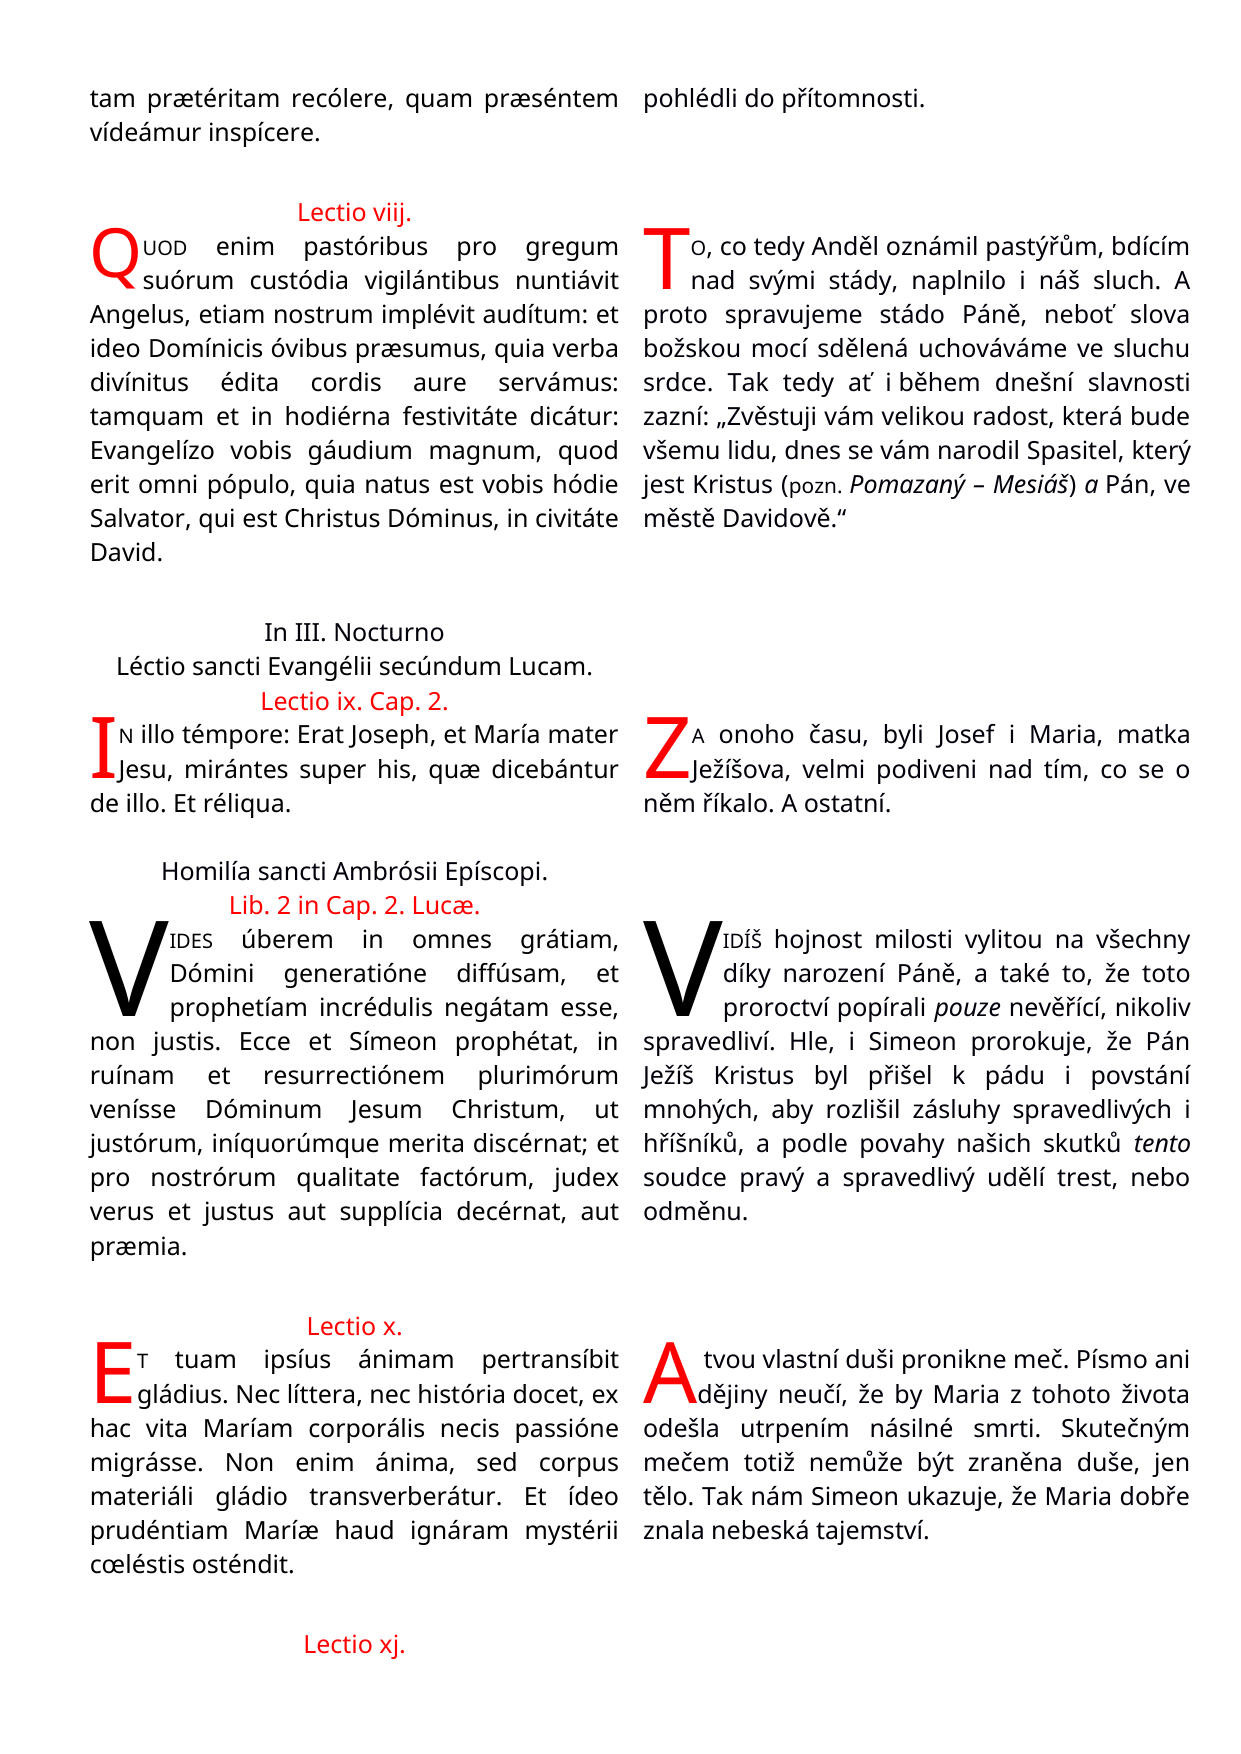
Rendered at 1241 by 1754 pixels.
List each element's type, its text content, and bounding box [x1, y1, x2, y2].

table_cell To, co tedy Anděl oznámil pastýřům, bdícím nad svými stády, naplnilo i náš sluch. A proto spravujeme stádo Páně, neboť slova božskou mocí sdělená uchováváme ve sluchu srdce. Tak tedy ať i během dnešní slavnosti zazní: „Zvěstuji vám velikou radost, která bude všemu lidu, dnes se vám narodil Spasitel, který jest Kristus (pozn. Pomazaný – Mesiáš) a Pán, ve městě Davidově.“ [631, 189, 1203, 609]
table_cell pohlédli do přítomnosti. [631, 74, 1203, 188]
table_cell In III. Nocturno Léctio sancti Evangélii secúndum Lucam. Lectio ix. Cap. 2. In illo témpore: Erat Joseph, et María mater Jesu, mirántes super his, quæ dicebántur de illo. Et réliqua. Homilía sancti Ambrósii Epíscopi. Lib. 2 in Cap. 2. Lucæ. Vides úberem in omnes grátiam, Dómini generatióne diffúsam, et prophetíam incrédulis negátam esse, non justis. Ecce et Símeon prophétat, in ruínam et resurrectiónem plurimórum venísse Dóminum Jesum Christum, ut justórum, iníquorúmque merita discérnat; et pro nostrórum qualitate factórum, judex verus et justus aut supplícia decérnat, aut præmia. [78, 609, 631, 1302]
table_cell Lectio x. Et tuam ipsíus ánimam pertransíbit gládius. Nec líttera, nec história docet, ex hac vita Maríam corporális necis passióne migrásse. Non enim ánima, sed corpus materiáli gládio transverberátur. Et ídeo prudéntiam Maríæ haud ignáram mystérii cœléstis osténdit. [78, 1302, 631, 1621]
table_cell [631, 1621, 1203, 1667]
table_cell Lectio viij. Quod enim pastóribus pro gregum suórum custódia vigilántibus nuntiávit Angelus, etiam nostrum implévit audítum: et ideo Domínicis óvibus præsumus, quia verba divínitus édita cordis aure servámus: tamquam et in hodiérna festivitáte dicátur: Evangelízo vobis gáudium magnum, quod erit omni pópulo, quia natus est vobis hódie Salvator, qui est Christus Dóminus, in civitáte David. [78, 189, 631, 609]
table_cell A tvou vlastní duši pronikne meč. Písmo ani dějiny neučí, že by Maria z tohoto života odešla utrpením násilné smrti. Skutečným mečem totiž nemůže být zraněna duše, jen tělo. Tak nám Simeon ukazuje, že Maria dobře znala nebeská tajemství. [631, 1302, 1203, 1621]
table_cell Za onoho času, byli Josef i Maria, matka Ježíšova, velmi podiveni nad tím, co se o něm říkalo. A ostatní. Vidíš hojnost milosti vylitou na všechny díky narození Páně, a také to, že toto proroctví popírali pouze nevěřící, nikoliv spravedliví. Hle, i Simeon prorokuje, že Pán Ježíš Kristus byl přišel k pádu i povstání mnohých, aby rozlišil zásluhy spravedlivých i hříšníků, a podle povahy našich skutků tento soudce pravý a spravedlivý udělí trest, nebo odměnu. [631, 609, 1203, 1302]
table_cell tam prætéritam recólere, quam præséntem vídeámur inspícere. [78, 74, 631, 188]
table_cell Lectio xj. [78, 1621, 631, 1667]
